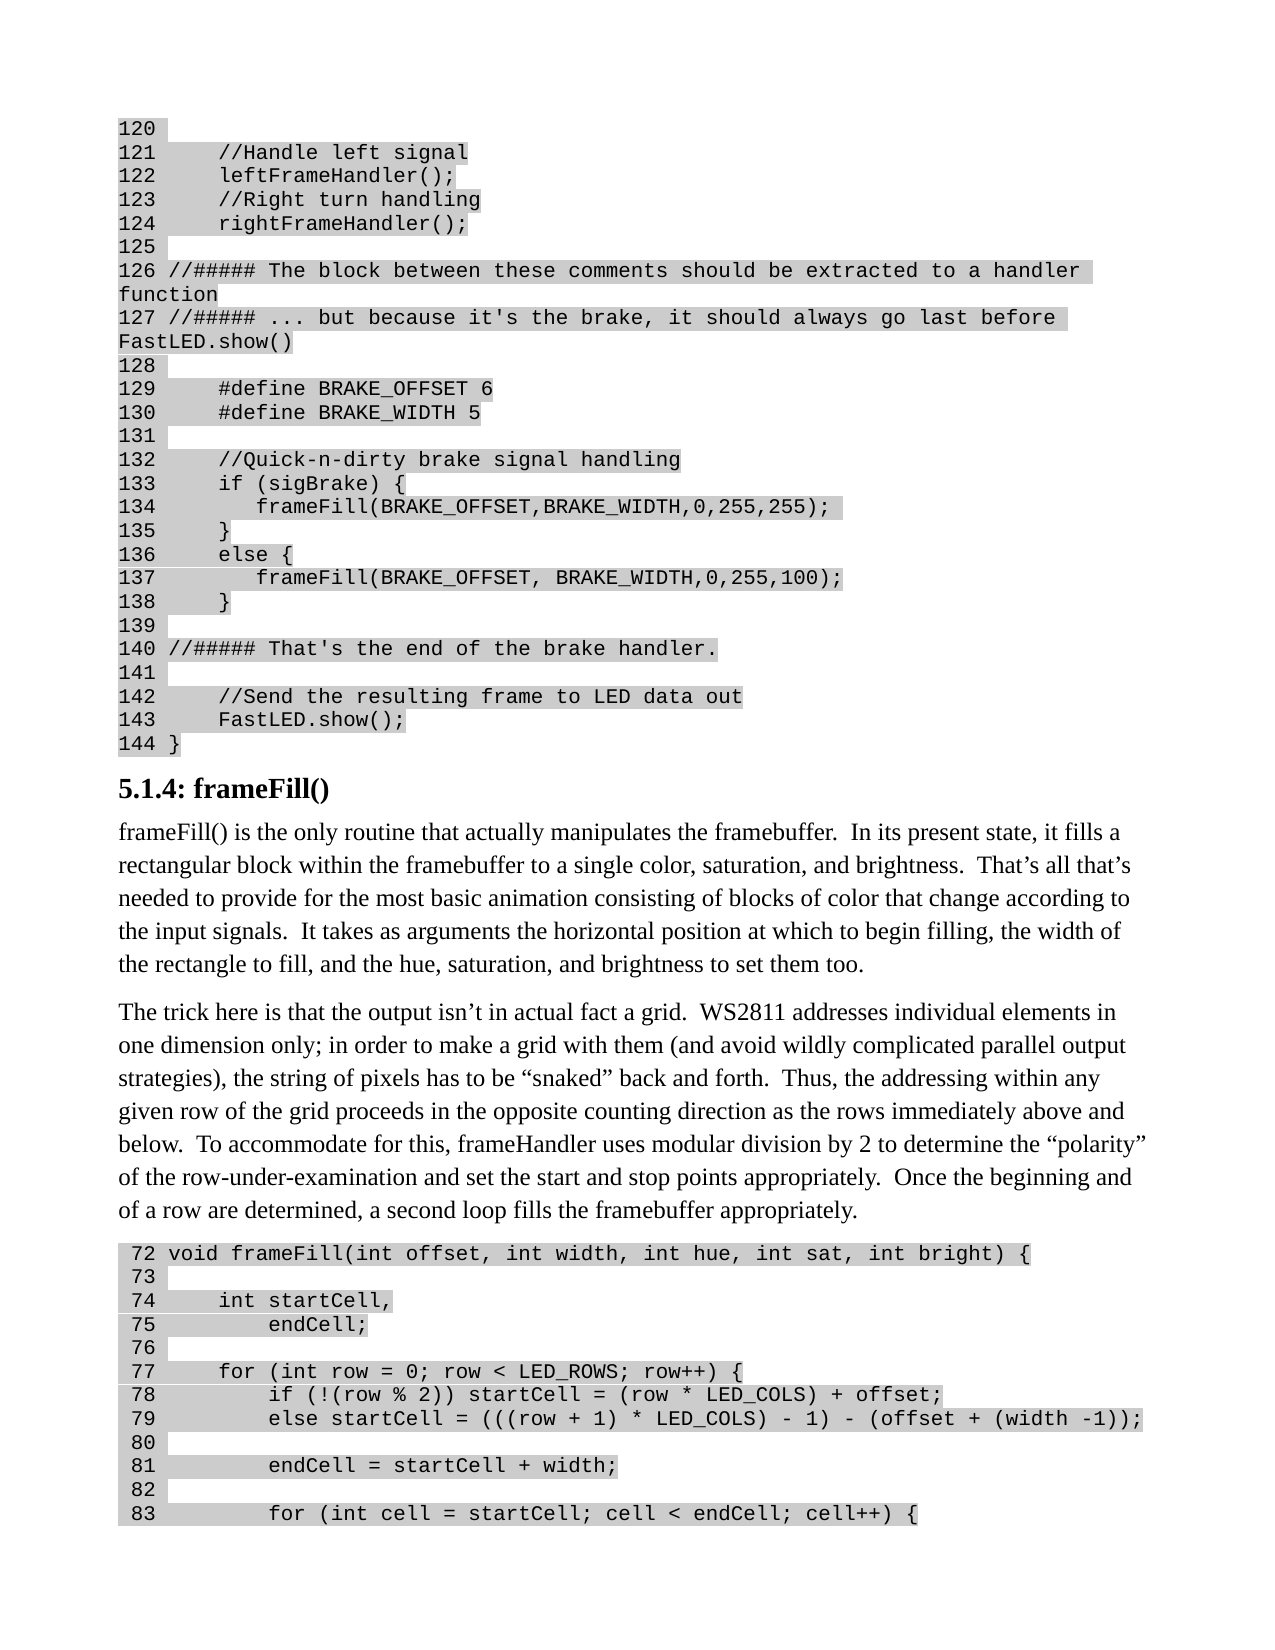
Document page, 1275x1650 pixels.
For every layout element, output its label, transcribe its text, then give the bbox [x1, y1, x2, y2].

text 129 #define BRAKE_OFFSET 6 [118, 378, 1157, 402]
text 134 frameFill(BRAKE_OFFSET,BRAKE_WIDTH,0,255,255); [118, 496, 1157, 520]
text 120 [118, 118, 1157, 142]
text 82 [118, 1479, 1157, 1503]
text 123 //Right turn handling [118, 189, 1157, 213]
text 78 if (!(row % 2)) startCell = (row * LED_COLS) + offset; [118, 1384, 1157, 1408]
text The trick here is that the output isn’t in actual fact a grid. WS2811 addresses individual elements in one dimension only; in order to make a grid with them (and avoid wildly complicated parallel output strategies), the string of pixels has to be “snaked” back and forth. Thus, the addressing within any given row of the grid proceeds in the opposite counting direction as the rows immediately above and below. To accommodate for this, frameHandler uses modular division by 2 to determine the “polarity” of the row-under-examination and set the start and stop points appropriately. Once the beginning and of a row are determined, a second loop fills the framebuffer appropriately. [118, 997, 1157, 1224]
text 76 [118, 1337, 1157, 1361]
text 137 frameFill(BRAKE_OFFSET, BRAKE_WIDTH,0,255,100); [118, 567, 1157, 591]
text 135 } [118, 520, 1157, 544]
text 79 else startCell = (((row + 1) * LED_COLS) - 1) - (offset + (width -1)); [118, 1408, 1157, 1432]
text 133 if (sigBrake) { [118, 473, 1157, 496]
text frameFill() is the only routine that actually manipulates the framebuffer. In its present state, it fills a rectangular block within the framebuffer to a single color, saturation, and brightness. That’s all that’s needed to provide for the most basic animation consisting of blocks of color that change according to the input signals. It takes as arguments the horizontal position at which to begin filling, the width of the rectangle to fill, and the hue, saturation, and brightness to set them too. [118, 817, 1157, 978]
text 141 [118, 662, 1157, 686]
text 77 for (int row = 0; row < LED_ROWS; row++) { [118, 1361, 1157, 1384]
text 122 leftFrameHandler(); [118, 165, 1157, 189]
text 72 void frameFill(int offset, int width, int hue, int sat, int bright) { [118, 1243, 1157, 1266]
text 75 endCell; [118, 1313, 1157, 1337]
text 124 rightFrameHandler(); [118, 213, 1157, 236]
text 136 else { [118, 544, 1157, 567]
text 121 //Handle left signal [118, 142, 1157, 165]
text 126 //##### The block between these comments should be extracted to a handler function [118, 260, 1157, 307]
text 138 } [118, 591, 1157, 615]
text 81 endCell = startCell + width; [118, 1455, 1157, 1479]
text 130 #define BRAKE_WIDTH 5 [118, 402, 1157, 426]
text 83 for (int cell = startCell; cell < endCell; cell++) { [118, 1503, 1157, 1526]
text 131 [118, 426, 1157, 449]
text 74 int startCell, [118, 1290, 1157, 1313]
subtitle 5.1.4: frameFill() [118, 771, 1157, 805]
text 143 FastLED.show(); [118, 709, 1157, 733]
text 132 //Quick-n-dirty brake signal handling [118, 449, 1157, 473]
text 142 //Send the resulting frame to LED data out [118, 686, 1157, 709]
text 144 } [118, 733, 1157, 757]
text 139 [118, 615, 1157, 638]
text 80 [118, 1432, 1157, 1455]
text 73 [118, 1266, 1157, 1290]
text 140 //##### That's the end of the brake handler. [118, 638, 1157, 662]
text 125 [118, 236, 1157, 260]
text 127 //##### ... but because it's the brake, it should always go last before FastLED.show() [118, 307, 1157, 354]
text 128 [118, 354, 1157, 378]
